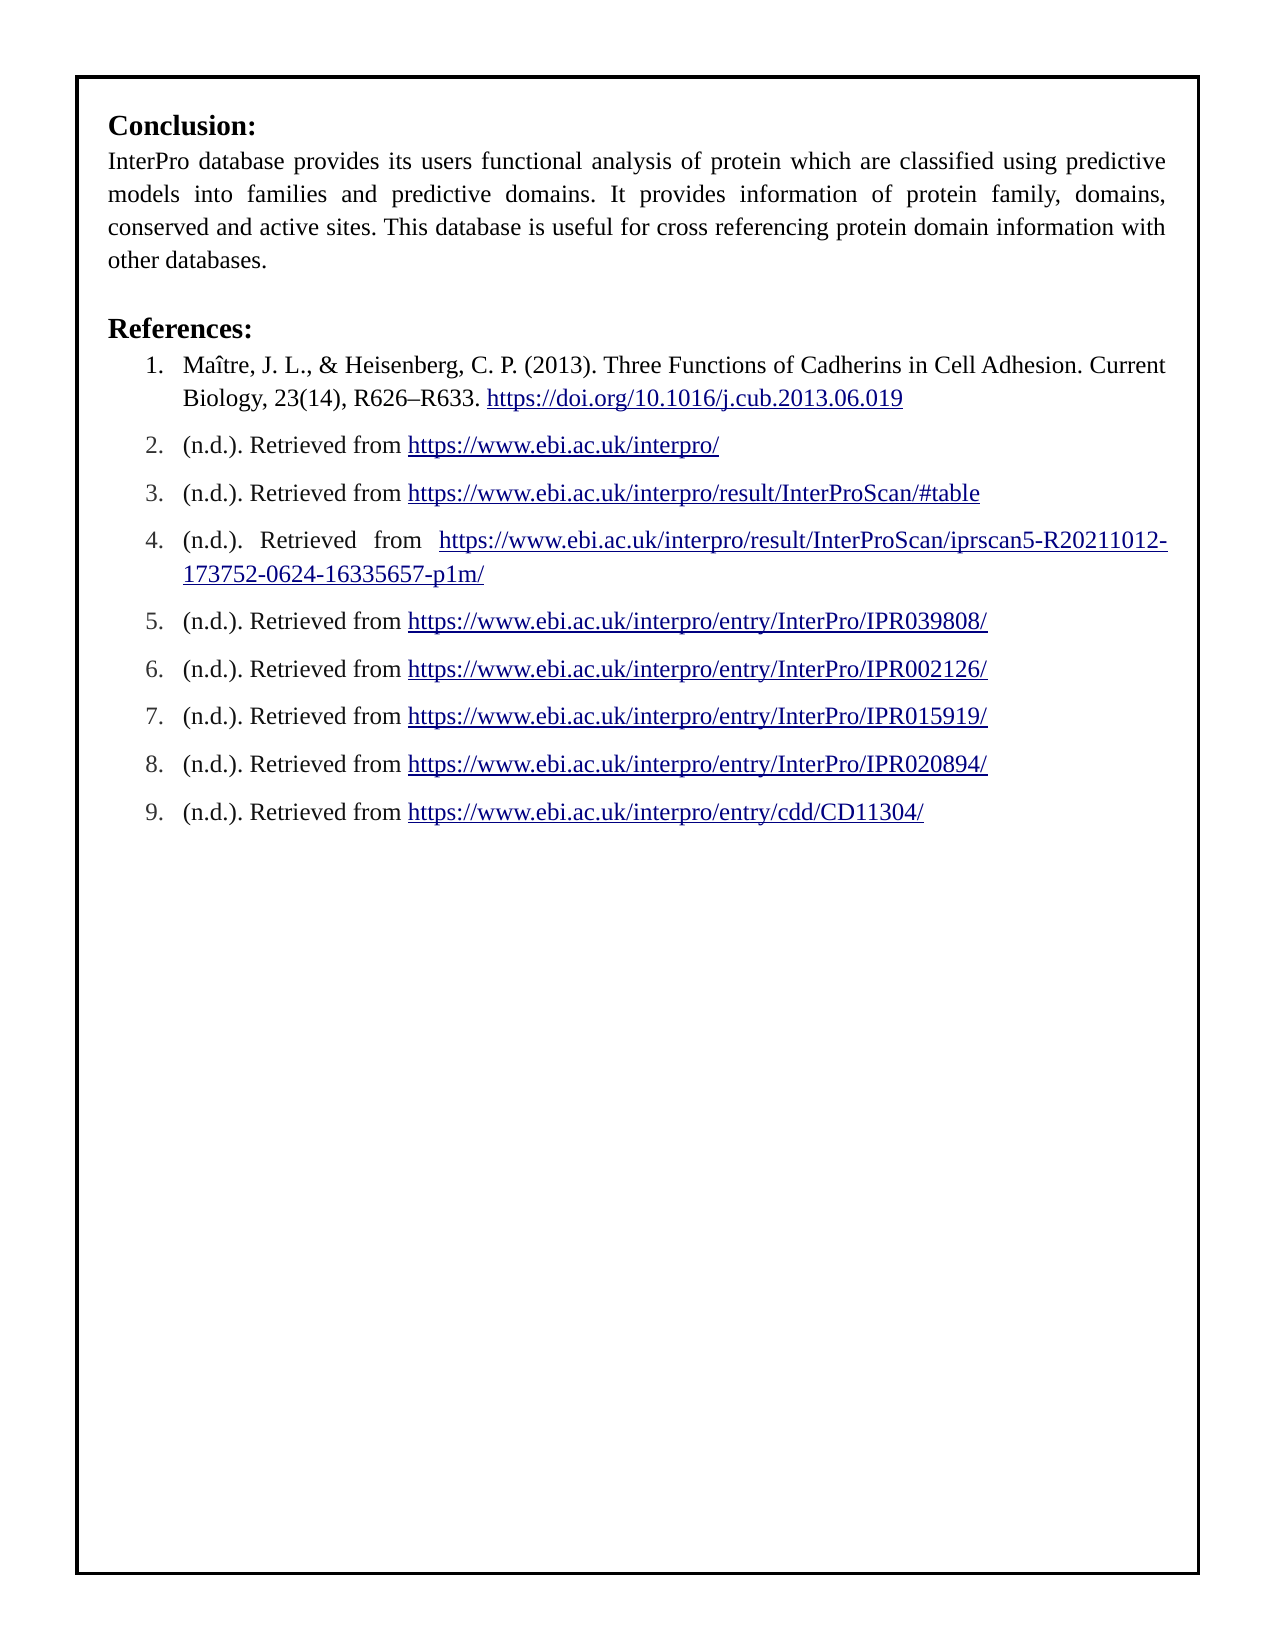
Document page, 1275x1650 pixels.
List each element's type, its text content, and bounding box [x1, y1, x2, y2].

list (n.d.). Retrieved from https://www.ebi.ac.uk/interpro/entry/InterPro/IPR015919/ [145, 701, 1167, 730]
list (n.d.). Retrieved from https://www.ebi.ac.uk/interpro/entry/InterPro/IPR039808/ [145, 606, 1167, 635]
list (n.d.). Retrieved from https://www.ebi.ac.uk/interpro/result/InterProScan/#table [145, 478, 1167, 507]
text References: [108, 311, 1167, 345]
text Conclusion: [108, 108, 1167, 141]
list (n.d.). Retrieved from https://www.ebi.ac.uk/interpro/entry/InterPro/IPR020894/ [145, 749, 1167, 778]
list (n.d.). Retrieved from https://www.ebi.ac.uk/interpro/entry/InterPro/IPR002126/ [145, 654, 1167, 683]
list (n.d.). Retrieved from https://www.ebi.ac.uk/interpro/entry/cdd/CD11304/ [145, 797, 1167, 825]
text InterPro database provides its users functional analysis of protein which are classified using predictive models into families and predictive domains. It provides information of protein family, domains, conserved and active sites. This database is useful for cross referencing protein domain information with other databases. [108, 146, 1167, 274]
list (n.d.). Retrieved from https://www.ebi.ac.uk/interpro/result/InterProScan/iprscan5-R20211012-173752-0624-16335657-p1m/ [145, 526, 1167, 587]
list (n.d.). Retrieved from https://www.ebi.ac.uk/interpro/ [145, 430, 1167, 459]
list Maître, J. L., & Heisenberg, C. P. (2013). Three Functions of Cadherins in Cell Adhesion. Current Biology, 23(14), R626–R633. https://doi.org/10.1016/j.cub.2013.06.019 [145, 350, 1167, 412]
